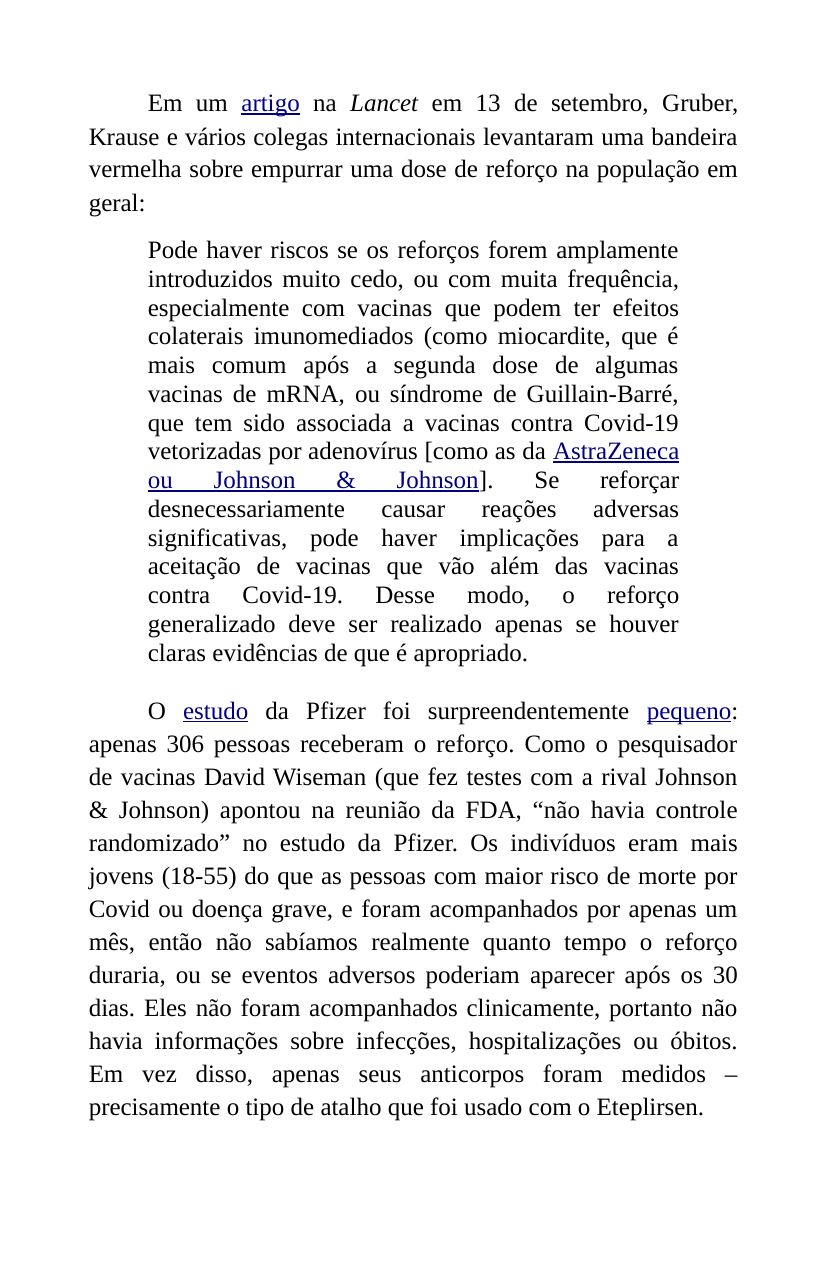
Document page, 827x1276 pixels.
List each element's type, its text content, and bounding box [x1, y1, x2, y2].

text O estudo da Pfizer foi surpreendentemente pequeno: apenas 306 pessoas receberam o reforço. Como o pesquisador de vacinas David Wiseman (que fez testes com a rival Johnson & Johnson) apontou na reunião da FDA, “não havia controle randomizado” no estudo da Pfizer. Os indivíduos eram mais jovens (18-55) do que as pessoas com maior risco de morte por Covid ou doença grave, e foram acompanhados por apenas um mês, então não sabíamos realmente quanto tempo o reforço duraria, ou se eventos adversos poderiam aparecer após os 30 dias. Eles não foram acompanhados clinicamente, portanto não havia informações sobre infecções, hospitalizações ou óbitos. Em vez disso, apenas seus anticorpos foram medidos – precisamente o tipo de atalho que foi usado com o Eteplirsen. [88, 696, 738, 1121]
text Em um artigo na Lancet em 13 de setembro, Gruber, Krause e vários colegas internacionais levantaram uma bandeira vermelha sobre empurrar uma dose de reforço na população em geral: [88, 88, 738, 216]
text Pode haver riscos se os reforços forem amplamente introduzidos muito cedo, ou com muita frequência, especialmente com vacinas que podem ter efeitos colaterais imunomediados (como miocardite, que é mais comum após a segunda dose de algumas vacinas de mRNA, ou síndrome de Guillain-Barré, que tem sido associada a vacinas contra Covid-19 vetorizadas por adenovírus [como as da AstraZeneca ou Johnson & Johnson]. Se reforçar desnecessariamente causar reações adversas significativas, pode haver implicações para a aceitação de vacinas que vão além das vacinas contra Covid-19. Desse modo, o reforço generalizado deve ser realizado apenas se houver claras evidências de que é apropriado. [148, 235, 679, 666]
